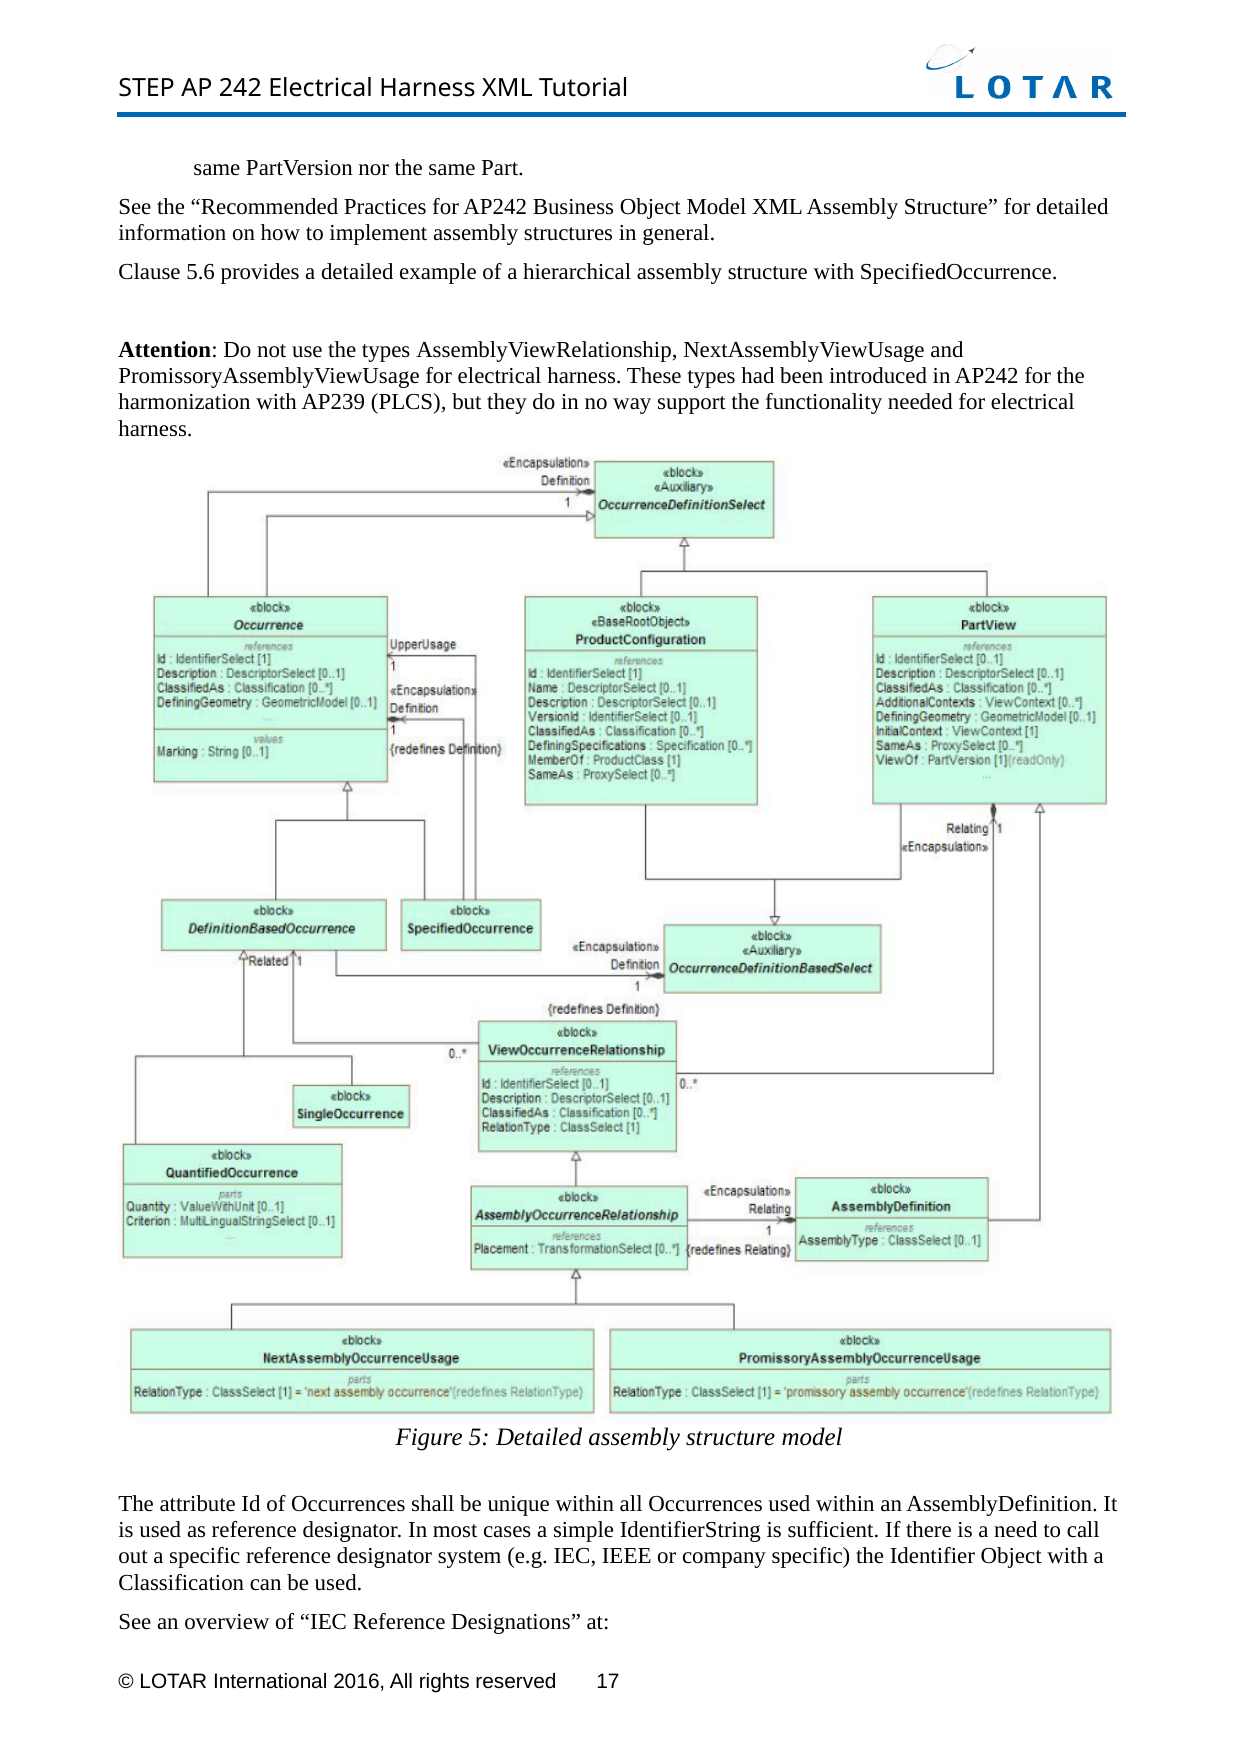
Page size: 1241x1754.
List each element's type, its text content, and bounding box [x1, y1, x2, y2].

list same PartVersion nor the same Part. [156, 154, 1122, 180]
text Figure 5: Detailed assembly structure model [118, 1423, 1122, 1451]
text See the “Recommended Practices for AP242 Business Object Model XML Assembly Structure” for detailed information on how to implement assembly structures in general. [118, 193, 1122, 246]
text Clause 5.6 provides a detailed example of a hierarchical assembly structure with SpecifiedOccurrence. [118, 258, 1122, 284]
text Attention: Do not use the types AssemblyViewRelationship, NextAssemblyViewUsage and PromissoryAssemblyViewUsage for electrical harness. These types had been introduced in AP242 for the harmonization with AP239 (PLCS), but they do in no way support the functionality needed for electrical harness. [118, 336, 1122, 441]
text The attribute Id of Occurrences shall be unique within all Occurrences used within an AssemblyDefinition. It is used as reference designator. In most cases a simple IdentifierString is sufficient. If there is a need to call out a specific reference designator system (e.g. IEC, IEEE or company specific) the Identifier Object with a Classification can be used. [118, 1490, 1122, 1595]
text See an overview of “IEC Reference Designations” at: [118, 1608, 1122, 1634]
